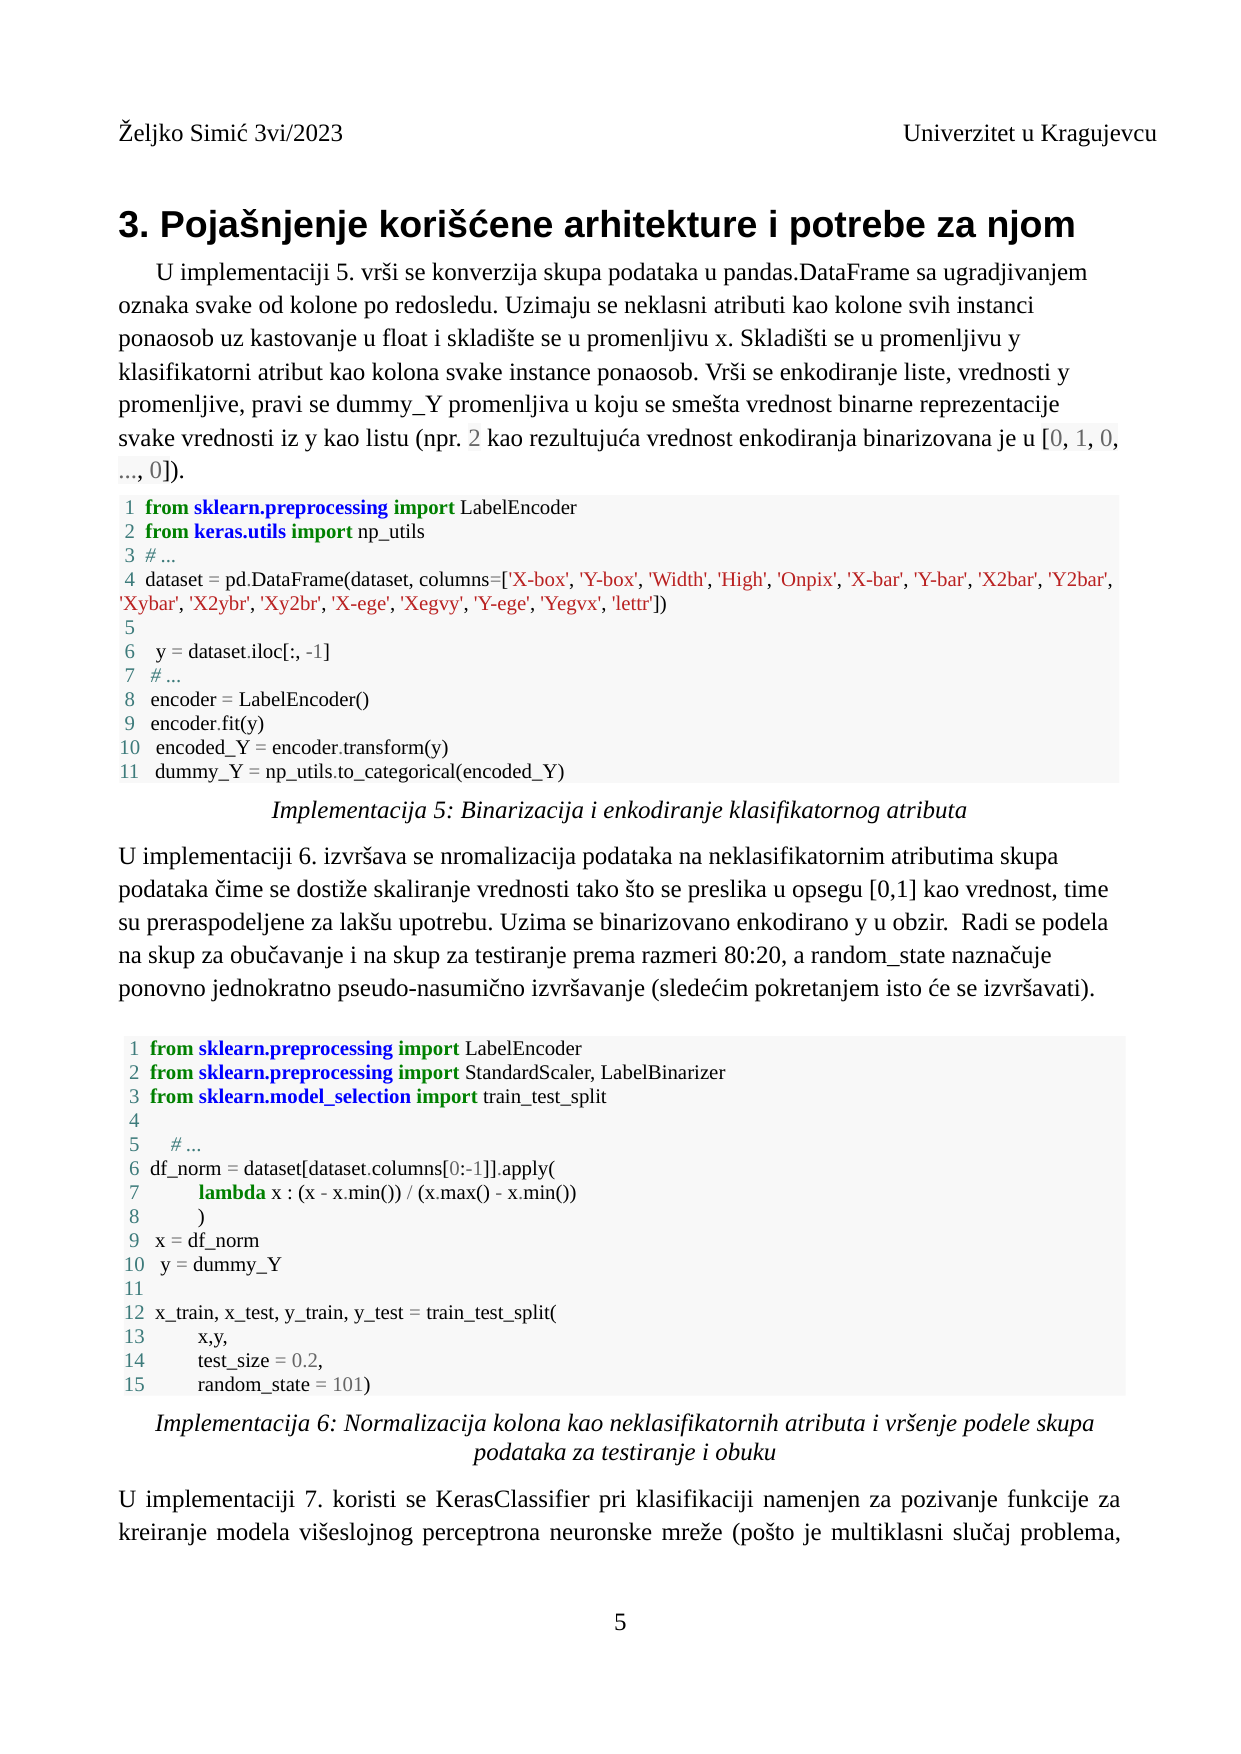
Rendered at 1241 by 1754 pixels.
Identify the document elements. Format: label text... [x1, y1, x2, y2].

text Implementacija 6: Normalizacija kolona kao neklasifikatornih atributa i vršenje podele skupa podataka za testiranje i obuku [124, 1396, 1126, 1466]
text U implementaciji 7. koristi se KerasClassifier pri klasifikaciji namenjen za pozivanje funkcije za kreiranje modela višeslojnog perceptrona neuronske mreže (pošto je multiklasni slučaj problema, nalik XOR logičkom kolu, gde su vrednosti isključivo jednoznačne na izlazu, nisu linearno separabilne, tako se dostiže klasifikacija koja ima aktivacionu funkciju oblika višestepene nelinearne krive). Definiše se broj epoha kojim se uspostavlja broj prolaska kroz čitavu neuronsku mrežu, svakom epohom se vrši prikupljanje primeraka iz skupa podataka, potom ažuriraju težine ulaska u neuron i pragovi aktivacije (može dovesti do poboljšanih performansa svojom količinom pri optimizaciji, ali može doći i do overfitting-a). Definiše se veličina batch-a koji je jedno parčića skupa podataka za obuku uz rad određenog optimizatora - sa manjim njegovim brojem definiše se profinjenije koračanje kroz analizu i obuku, dok manja vrednost dovodi do nestabilne obuke (u ovom slučaju se koristi mini-batch mode veličina[4]). Tokom jedne epohe vrši se analiza svakog batch-a. Verbose daje na standardnom izlazu informaciju o vrednosti loss, accuracy, dosadašnjeg obavljenog obučavanja po epohi sa prikazom obrađenih batches-a. [118, 1306, 1122, 1546]
text U implementaciji 5. vrši se konverzija skupa podataka u pandas.DataFrame sa ugradjivanjem oznaka svake od kolone po redosledu. Uzimaju se neklasni atributi kao kolone svih instanci ponaosob uz kastovanje u float i skladište se u promenljivu x. Skladišti se u promenljivu y klasifikatorni atribut kao kolona svake instance ponaosob. Vrši se enkodiranje liste, vrednosti y promenljive, pravi se dummy_Y promenljiva u koju se smešta vrednost binarne reprezentacije svake vrednosti iz y kao listu (npr. 2 kao rezultujuća vrednost enkodiranja binarizovana je u [0, 1, 0, ..., 0]). [118, 257, 1122, 484]
text Implementacija 5: Binarizacija i enkodiranje klasifikatornog atributa [119, 783, 1119, 824]
text U implementaciji 6. izvršava se nromalizacija podataka na neklasifikatornim atributima skupa podataka čime se dostiže skaliranje vrednosti tako što se preslika u opsegu [0,1] kao vrednost, time su preraspodeljene za lakšu upotrebu. Uzima se binarizovano enkodirano y u obzir. Radi se podela na skup za obučavanje i na skup za testiranje prema razmeri 80:20, a random_state naznačuje ponovno jednokratno pseudo-nasumično izvršavanje (sledećim pokretanjem isto će se izvršavati). [118, 503, 1122, 1002]
subtitle 3. Pojašnjenje korišćene arhitekture i potrebe za njom [118, 202, 1122, 245]
